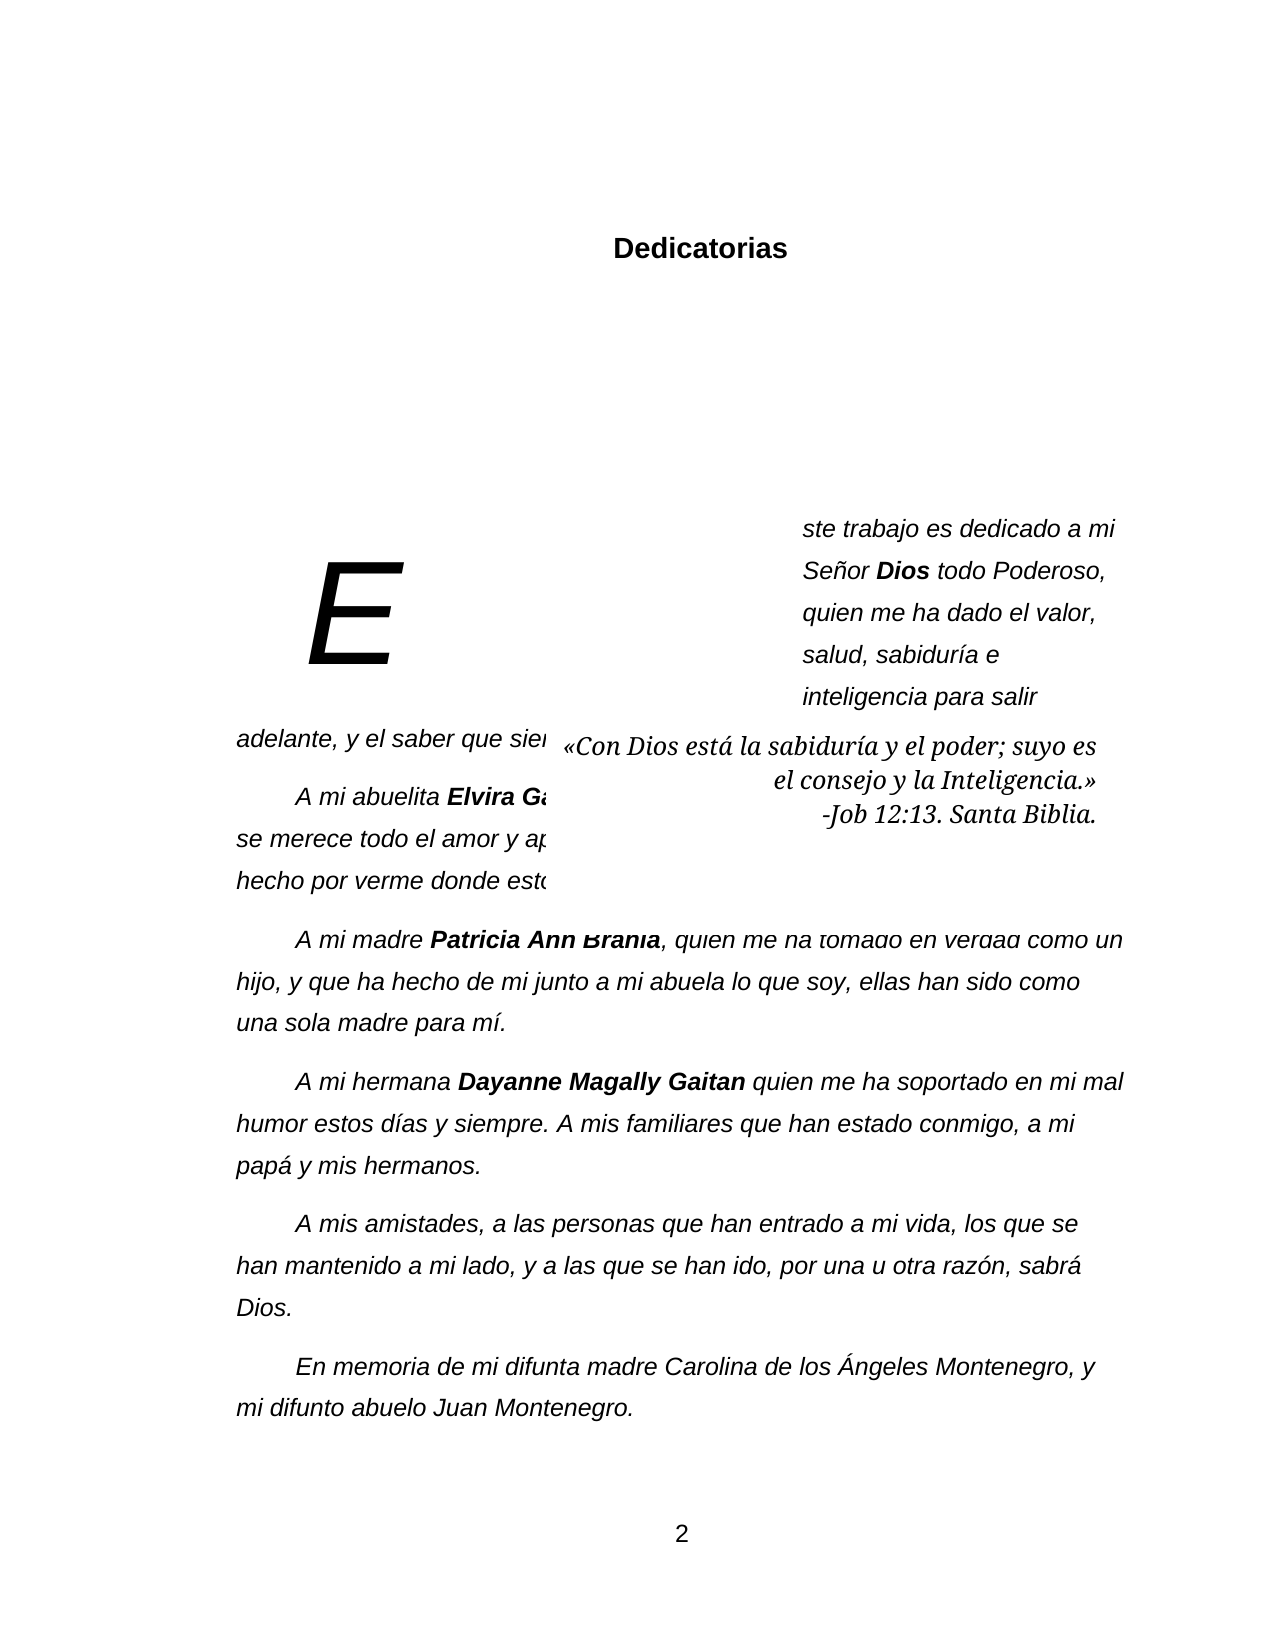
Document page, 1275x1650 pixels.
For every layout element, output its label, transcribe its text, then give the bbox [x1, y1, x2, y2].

text A mi hermana Dayanne Magally Gaitan quien me ha soportado en mi mal humor estos días y siempre. A mis familiares que han estado conmigo, a mi papá y mis hermanos. [236, 1068, 1127, 1179]
text A mi madre Patricia Ann Brania, quien me ha tomado en verdad como un hijo, y que ha hecho de mi junto a mi abuela lo que soy, ellas han sido como una sola madre para mí. [236, 926, 1127, 1037]
text ste trabajo es dedicado a mi Señor Dios todo Poderoso, quien me ha dado el valor, salud, sabiduría e inteligencia para salir adelante, y el saber que siempre puedo confiar en Él. [236, 515, 1127, 753]
text En memoria de mi difunta madre Carolina de los Ángeles Montenegro, y mi difunto abuelo Juan Montenegro. [236, 1352, 1127, 1422]
subtitle Dedicatorias [274, 232, 1127, 265]
text A mis amistades, a las personas que han entrado a mi vida, los que se han mantenido a mi lado, y a las que se han ido, por una u otra razón, sabrá Dios. [236, 1210, 1127, 1322]
text E [245, 524, 782, 696]
text «Con Dios está la sabiduría y el poder; suyo es el consejo y la Inteligencia.» [555, 728, 1100, 797]
text -Job 12:13. Santa Biblia. [555, 797, 1100, 831]
text A mi abuelita Elvira Gallegos quien ha entregado su vida a apoyarme y se merece todo el amor y aprecio de mi corazón por tanto sacrificio que ha hecho por verme donde estoy. [236, 783, 546, 895]
